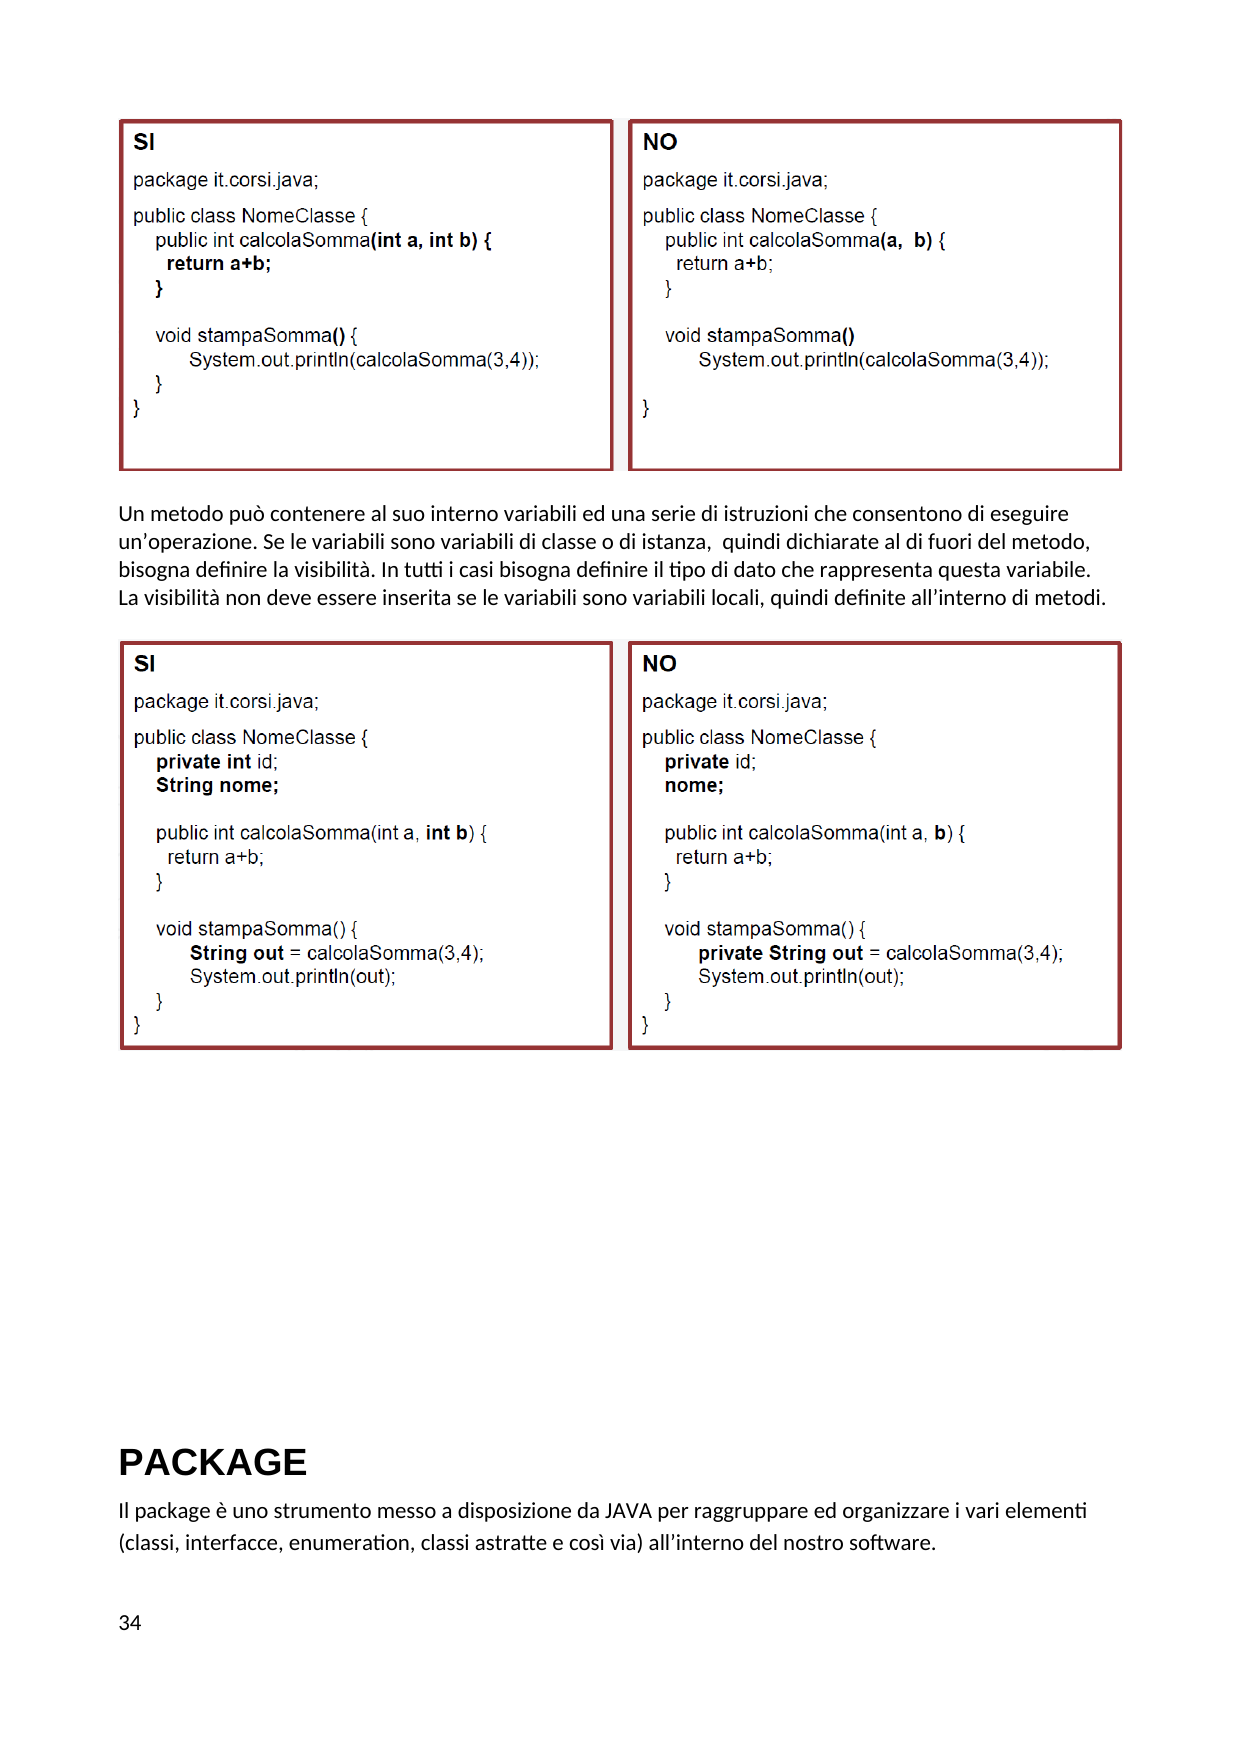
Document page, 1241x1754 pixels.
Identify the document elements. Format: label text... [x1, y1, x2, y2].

text Un metodo può contenere al suo interno variabili ed una serie di istruzioni che consentono di eseguire un’operazione. Se le variabili sono variabili di classe o di istanza, quindi dichiarate al di fuori del metodo, bisogna definire la visibilità. In tutti i casi bisogna definire il tipo di dato che rappresenta questa variabile. [118, 499, 1122, 583]
text La visibilità non deve essere inserita se le variabili sono variabili locali, quindi definite all’interno di metodi. [118, 583, 1122, 611]
text Il package è uno strumento messo a disposizione da JAVA per raggruppare ed organizzare i vari elementi (classi, interfacce, enumeration, classi astratte e così via) all’interno del nostro software. [118, 1496, 1122, 1556]
picture [118, 118, 1123, 471]
subtitle PACKAGE [118, 1440, 1122, 1483]
picture [118, 639, 1123, 1051]
